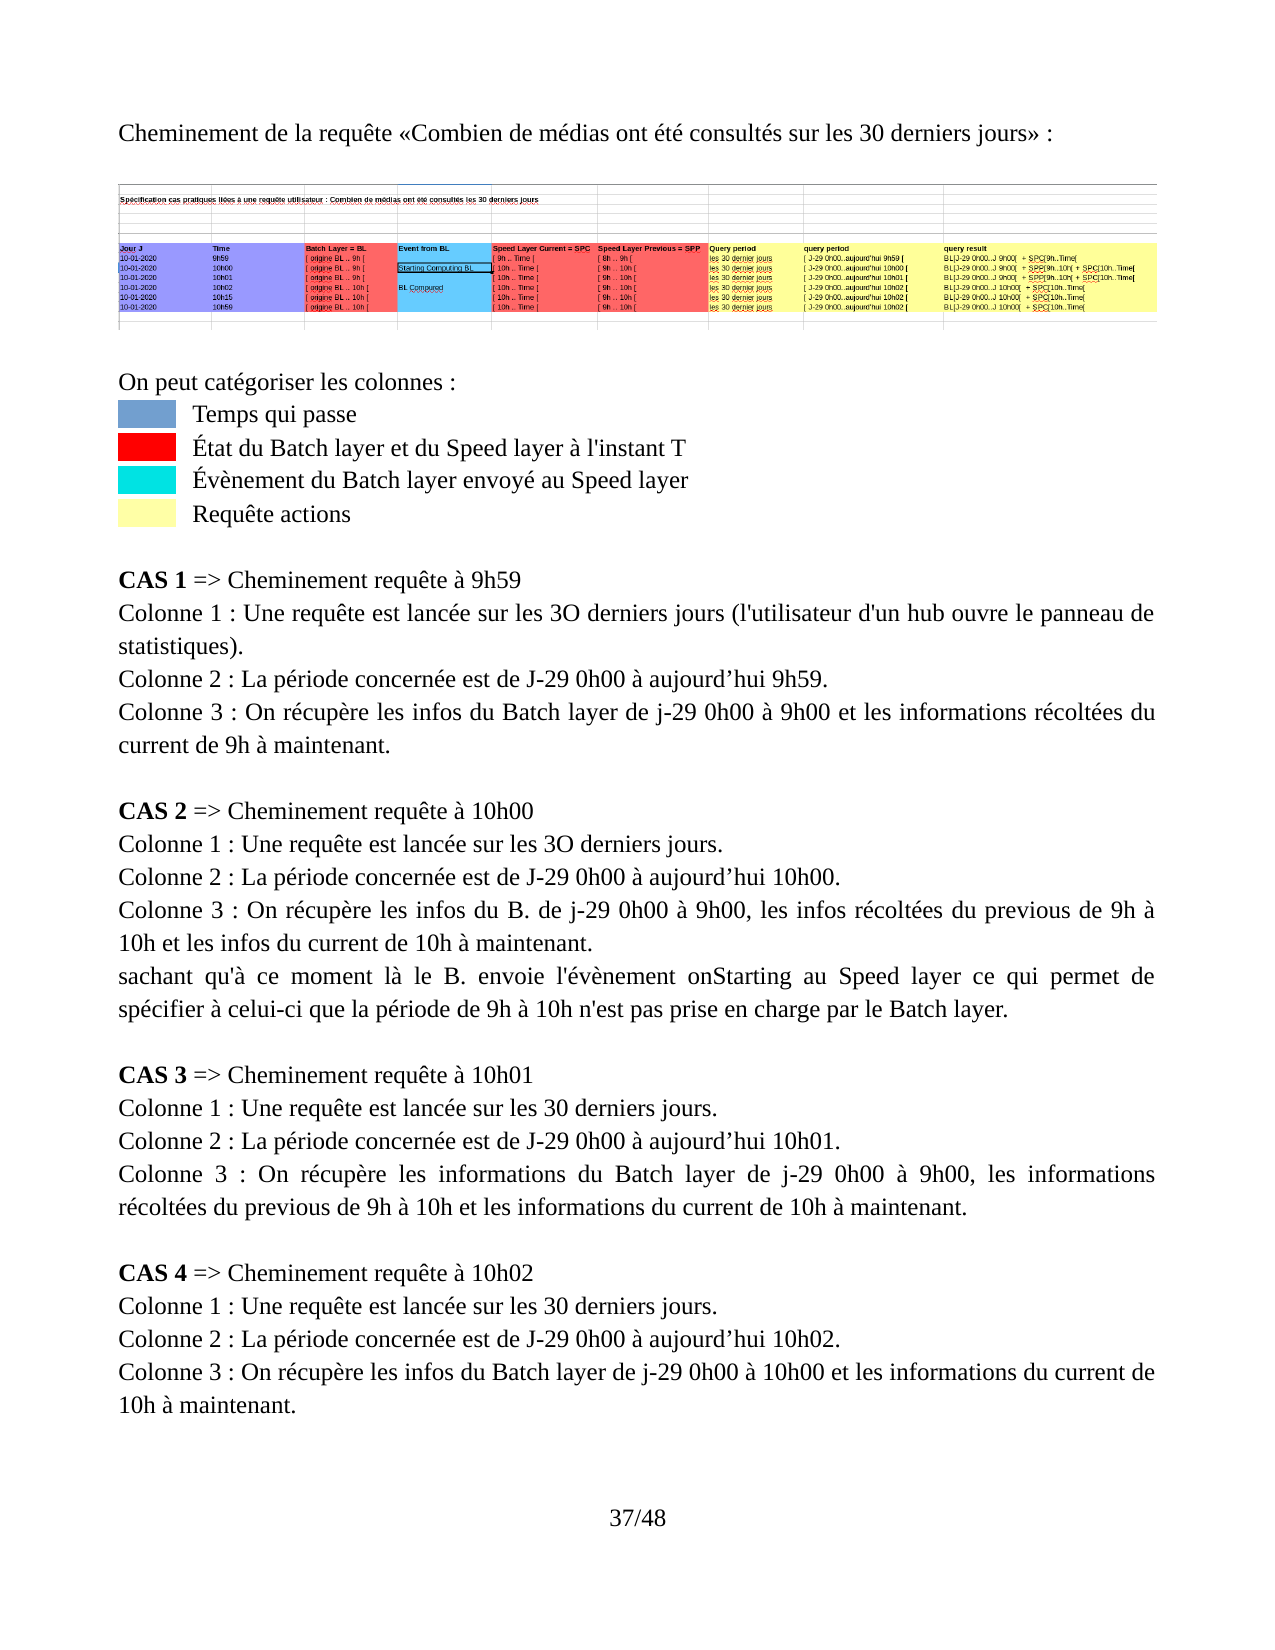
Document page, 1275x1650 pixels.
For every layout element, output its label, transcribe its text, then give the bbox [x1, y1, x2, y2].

text Colonne 3 : On récupère les informations du Batch layer de j-29 0h00 à 9h00, les informations récoltées du previous de 9h à 10h et les informations du current de 10h à maintenant. [118, 1159, 1157, 1221]
text Colonne 1 : Une requête est lancée sur les 30 derniers jours. [118, 1291, 1157, 1320]
text Évènement du Batch layer envoyé au Speed layer [177, 466, 1157, 494]
text Cheminement de la requête «Combien de médias ont été consultés sur les 30 derniers jours» : [118, 118, 1157, 147]
text CAS 3 => Cheminement requête à 10h01 [118, 1060, 1157, 1089]
text sachant qu'à ce moment là le B. envoie l'évènement onStarting au Speed layer ce qui permet de spécifier à celui-ci que la période de 9h à 10h n'est pas prise en charge par le Batch layer. [118, 961, 1157, 1023]
text CAS 1 => Cheminement requête à 9h59 [118, 565, 1157, 593]
text Colonne 3 : On récupère les infos du Batch layer de j-29 0h00 à 9h00 et les informations récoltées du current de 9h à maintenant. [118, 697, 1157, 758]
text Colonne 2 : La période concernée est de J-29 0h00 à aujourd’hui 9h59. [118, 664, 1157, 692]
text CAS 2 => Cheminement requête à 10h00 [118, 796, 1157, 824]
text Colonne 2 : La période concernée est de J-29 0h00 à aujourd’hui 10h00. [118, 862, 1157, 891]
text Colonne 1 : Une requête est lancée sur les 3O derniers jours. [118, 829, 1157, 858]
text On peut catégoriser les colonnes : [118, 367, 1157, 395]
text CAS 4 => Cheminement requête à 10h02 [118, 1258, 1157, 1287]
text Temps qui passe [177, 399, 1157, 428]
text Colonne 1 : Une requête est lancée sur les 30 derniers jours. [118, 1093, 1157, 1122]
text Colonne 3 : On récupère les infos du B. de j-29 0h00 à 9h00, les infos récoltées du previous de 9h à 10h et les infos du current de 10h à maintenant. [118, 895, 1157, 957]
text État du Batch layer et du Speed layer à l'instant T [177, 433, 1157, 461]
text Colonne 2 : La période concernée est de J-29 0h00 à aujourd’hui 10h01. [118, 1126, 1157, 1155]
text Colonne 2 : La période concernée est de J-29 0h00 à aujourd’hui 10h02. [118, 1324, 1157, 1353]
text Colonne 3 : On récupère les infos du Batch layer de j-29 0h00 à 10h00 et les informations du current de 10h à maintenant. [118, 1357, 1157, 1419]
text Requête actions [177, 499, 1157, 527]
text Colonne 1 : Une requête est lancée sur les 3O derniers jours (l'utilisateur d'un hub ouvre le panneau de statistiques). [118, 598, 1157, 659]
picture [118, 184, 1157, 330]
